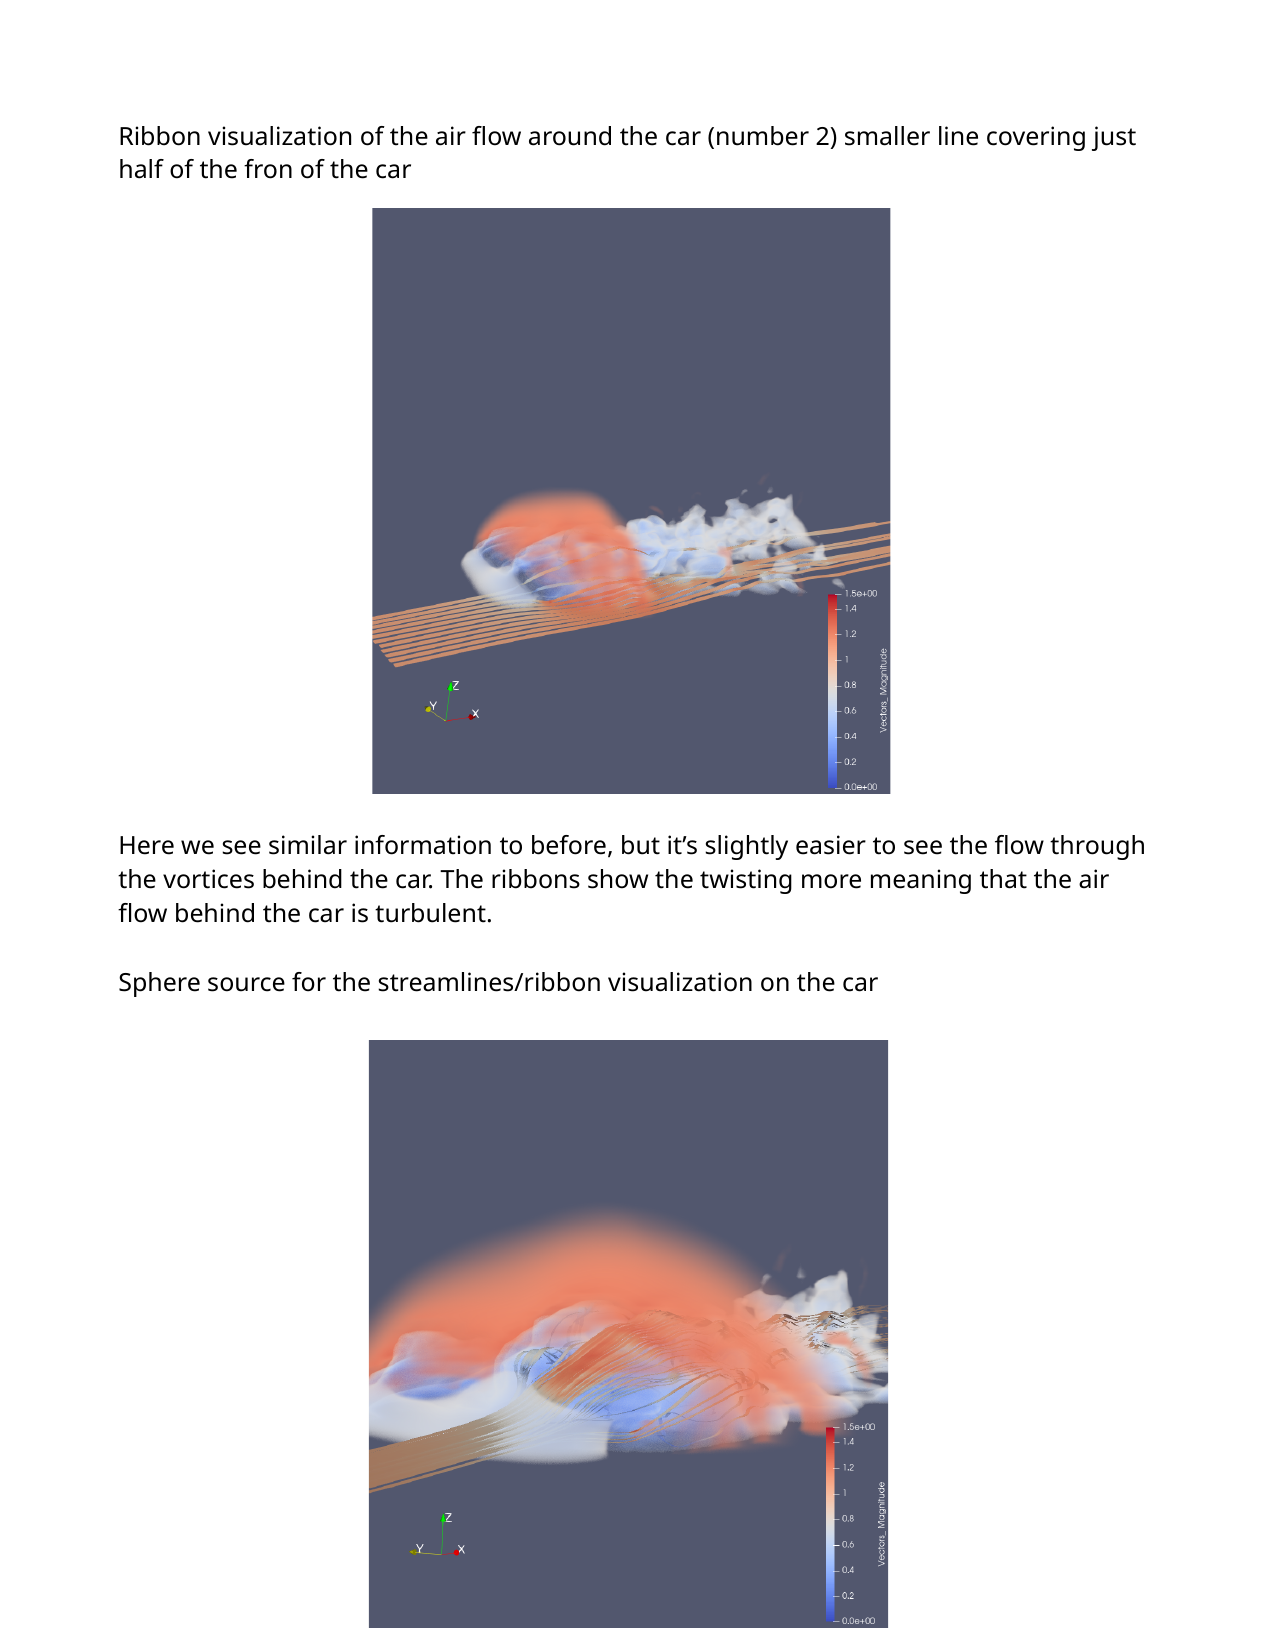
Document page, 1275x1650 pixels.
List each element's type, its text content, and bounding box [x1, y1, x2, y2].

picture [368, 1040, 889, 1628]
text Ribbon visualization of the air flow around the car (number 2) smaller line covering just half of the fron of the car [118, 118, 1157, 186]
picture [372, 208, 891, 794]
text Here we see similar information to before, but it’s slightly easier to see the flow through the vortices behind the car. The ribbons show the twisting more meaning that the air flow behind the car is turbulent. [118, 828, 1157, 930]
text Sphere source for the streamlines/ribbon visualization on the car [118, 964, 1157, 998]
